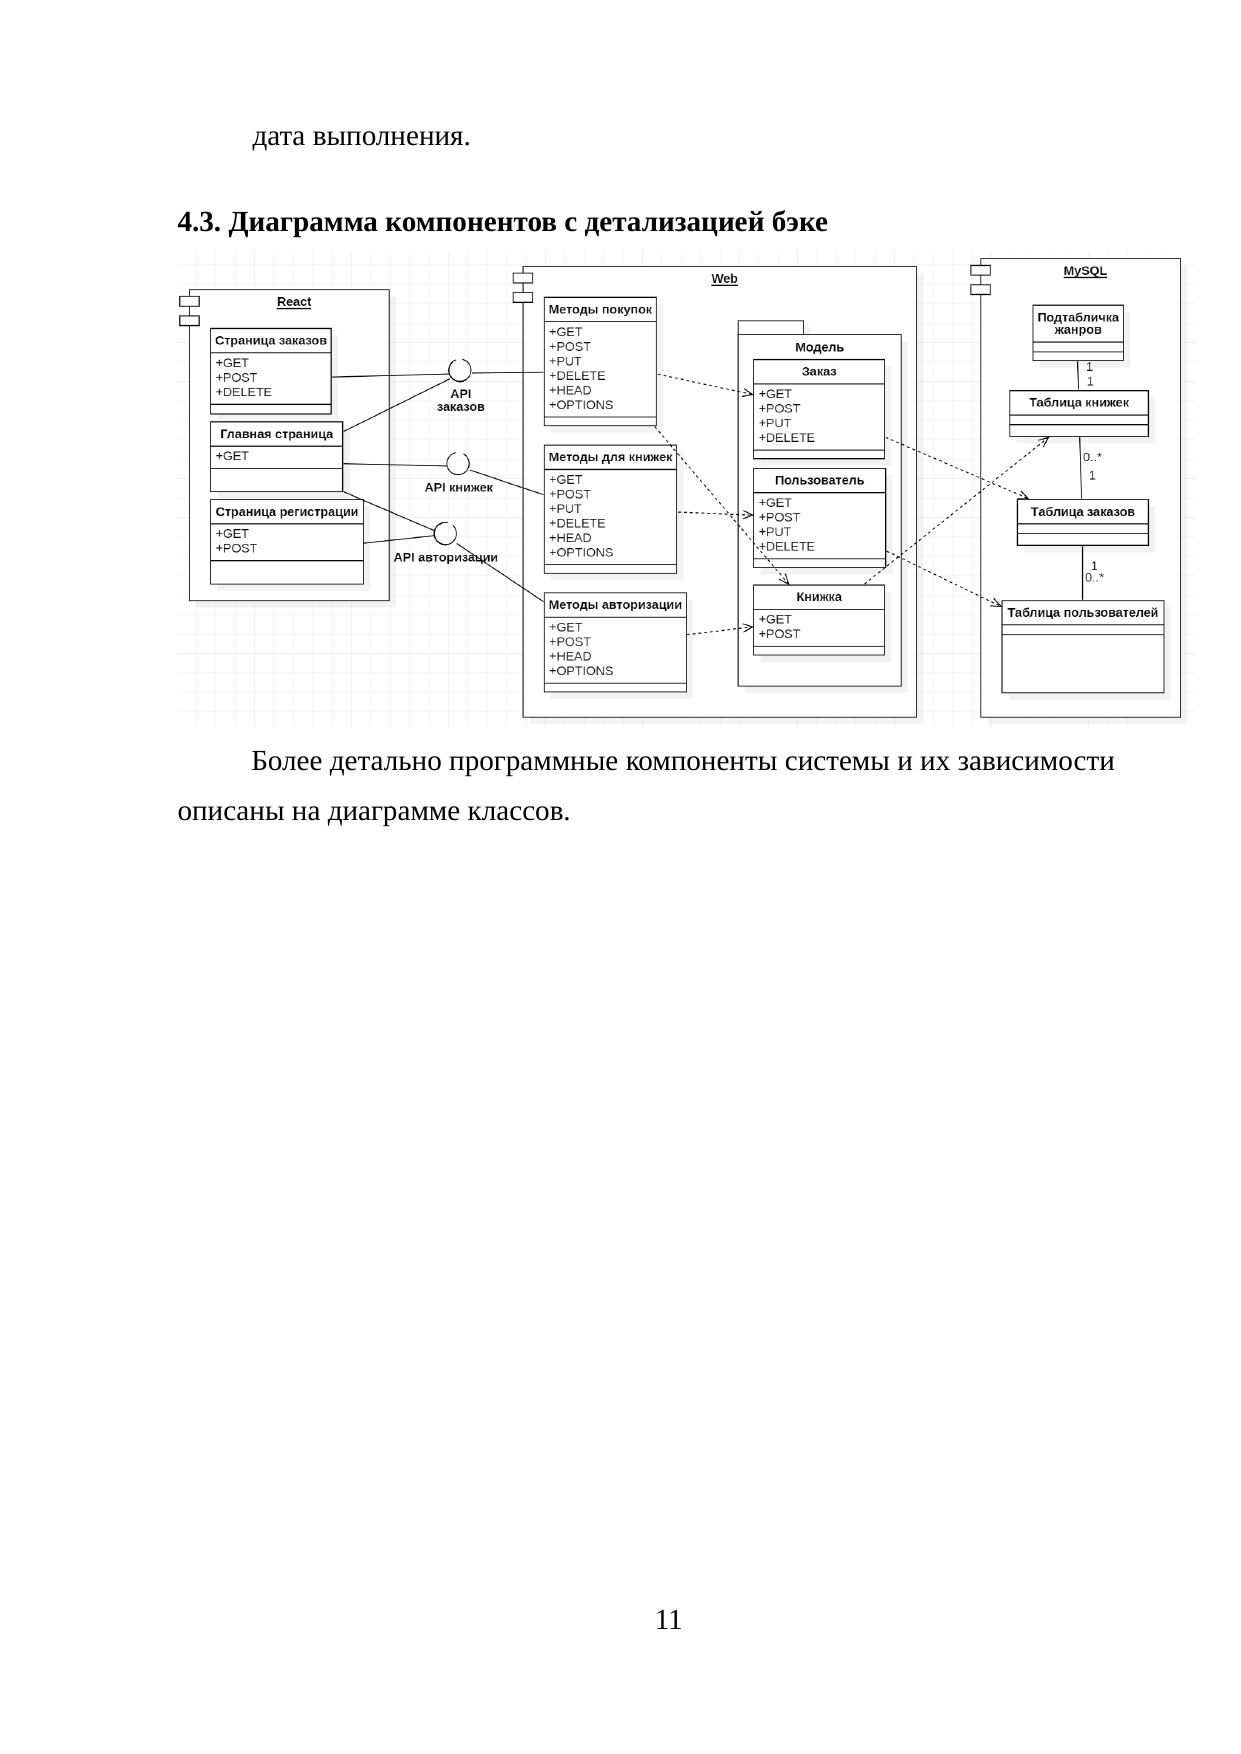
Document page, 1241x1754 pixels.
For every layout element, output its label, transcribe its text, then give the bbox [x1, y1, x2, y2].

picture [177, 250, 1197, 727]
text Более детально программные компоненты системы и их зависимости описаны на диаграмме классов. [177, 743, 1152, 827]
subtitle 4.3. Диаграмма компонентов с детализацией бэке [177, 204, 1152, 237]
list дата выполнения. [215, 118, 1152, 152]
